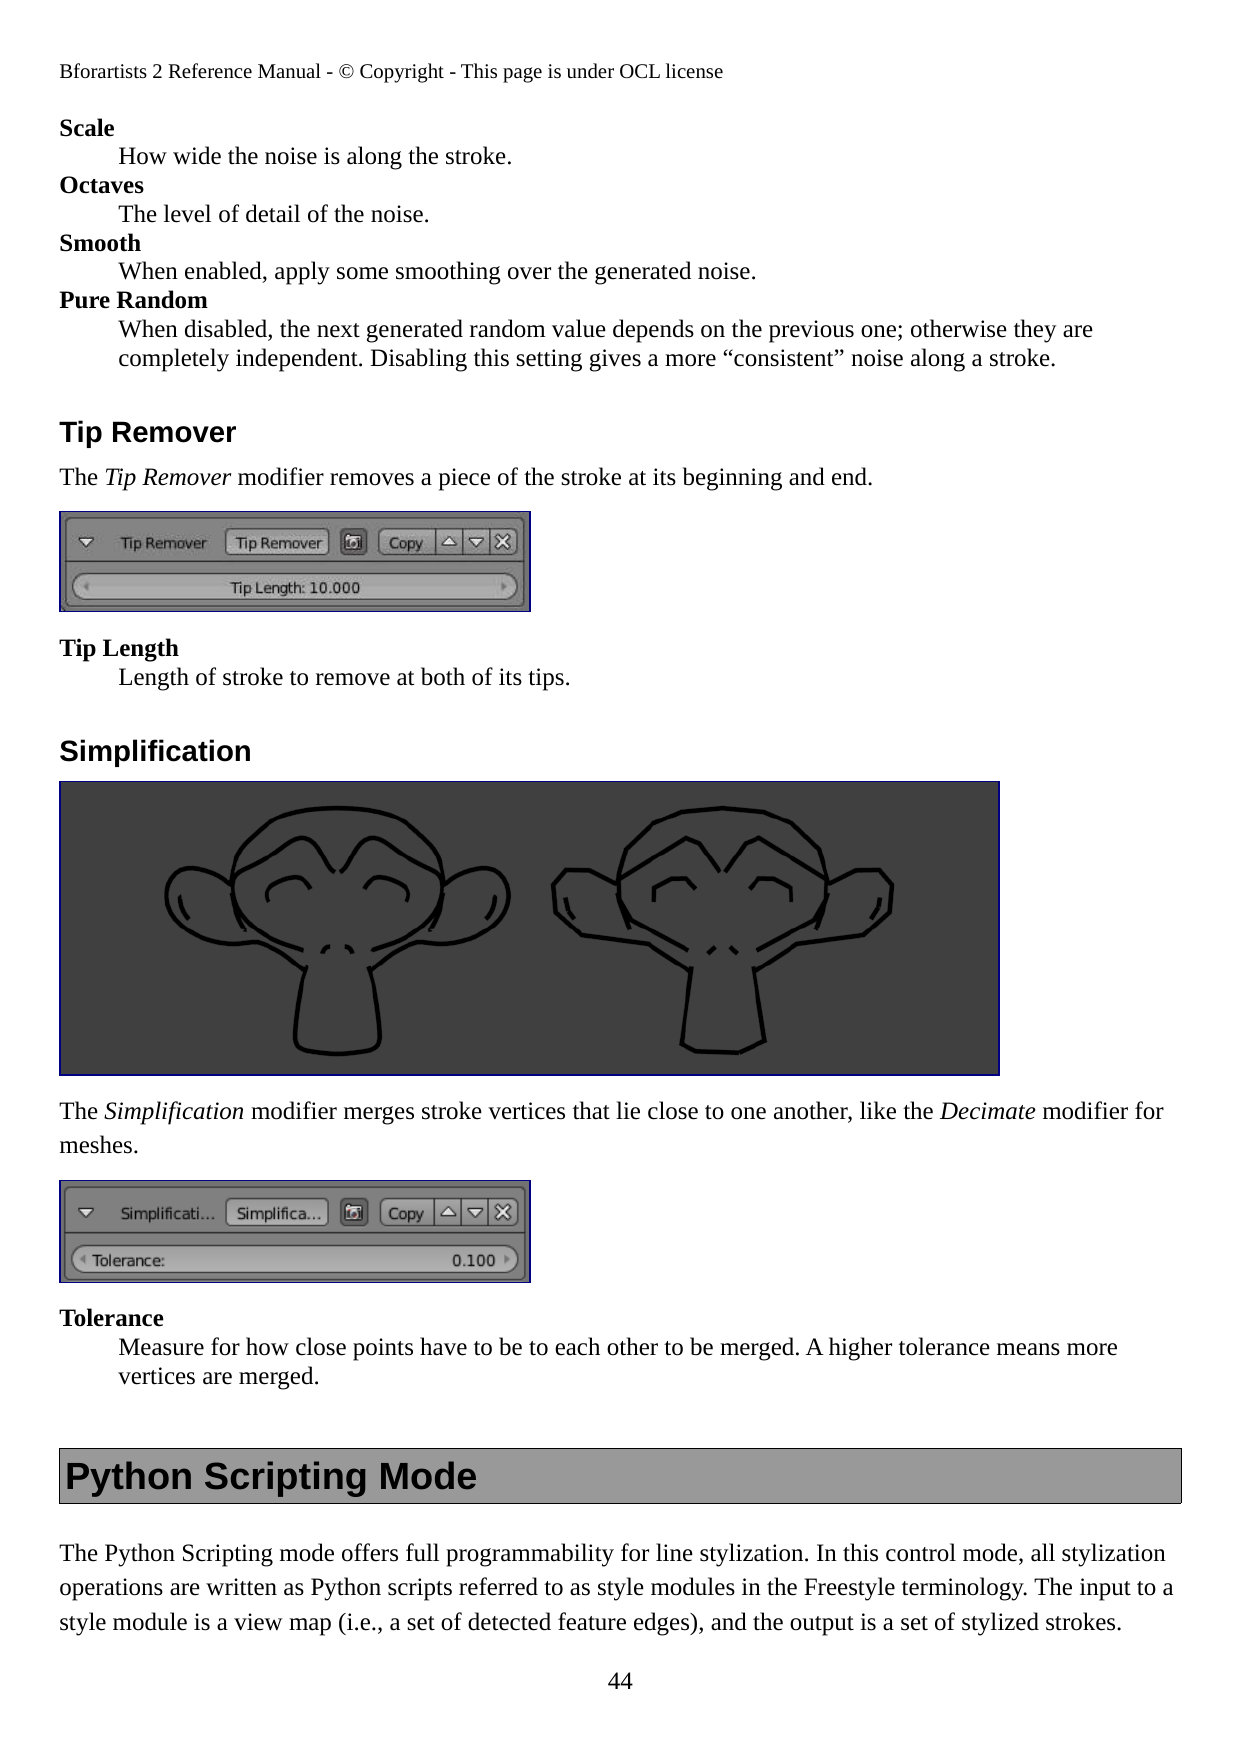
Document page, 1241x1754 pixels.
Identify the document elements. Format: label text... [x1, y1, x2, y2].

table_header Python Scripting Mode [60, 1449, 1181, 1503]
list When enabled, apply some smoothing over the generated noise. [118, 256, 1181, 285]
picture [61, 1181, 529, 1282]
picture [61, 512, 529, 611]
list How wide the noise is along the stroke. [118, 141, 1181, 170]
subtitle Tolerance [59, 1303, 1181, 1332]
list When disabled, the next generated random value depends on the previous one; otherwise they are completely independent. Disabling this setting gives a more “consistent” noise along a stroke. [118, 314, 1181, 371]
subtitle Smooth [59, 228, 1181, 256]
text The Python Scripting mode offers full programmability for line stylization. In this control mode, all stylization operations are written as Python scripts referred to as style modules in the Freestyle terminology. The input to a style module is a view map (i.e., a set of detected feature edges), and the output is a set of stylized strokes. [59, 1538, 1181, 1635]
text The Tip Remover modifier removes a piece of the stroke at its beginning and end. [59, 462, 1181, 490]
subtitle Tip Length [59, 633, 1181, 662]
picture [61, 782, 998, 1074]
subtitle Scale [59, 113, 1181, 141]
subtitle Pure Random [59, 285, 1181, 314]
list Measure for how close points have to be to each other to be merged. A higher tolerance means more vertices are merged. [118, 1332, 1181, 1389]
subtitle Simplification [59, 734, 1181, 768]
subtitle Octaves [59, 170, 1181, 199]
text The Simplification modifier merges stroke vertices that lie close to one another, like the Decimate modifier for meshes. [59, 1096, 1181, 1159]
list Length of stroke to remove at both of its tips. [118, 662, 1181, 690]
subtitle Tip Remover [59, 415, 1181, 449]
list The level of detail of the noise. [118, 199, 1181, 228]
